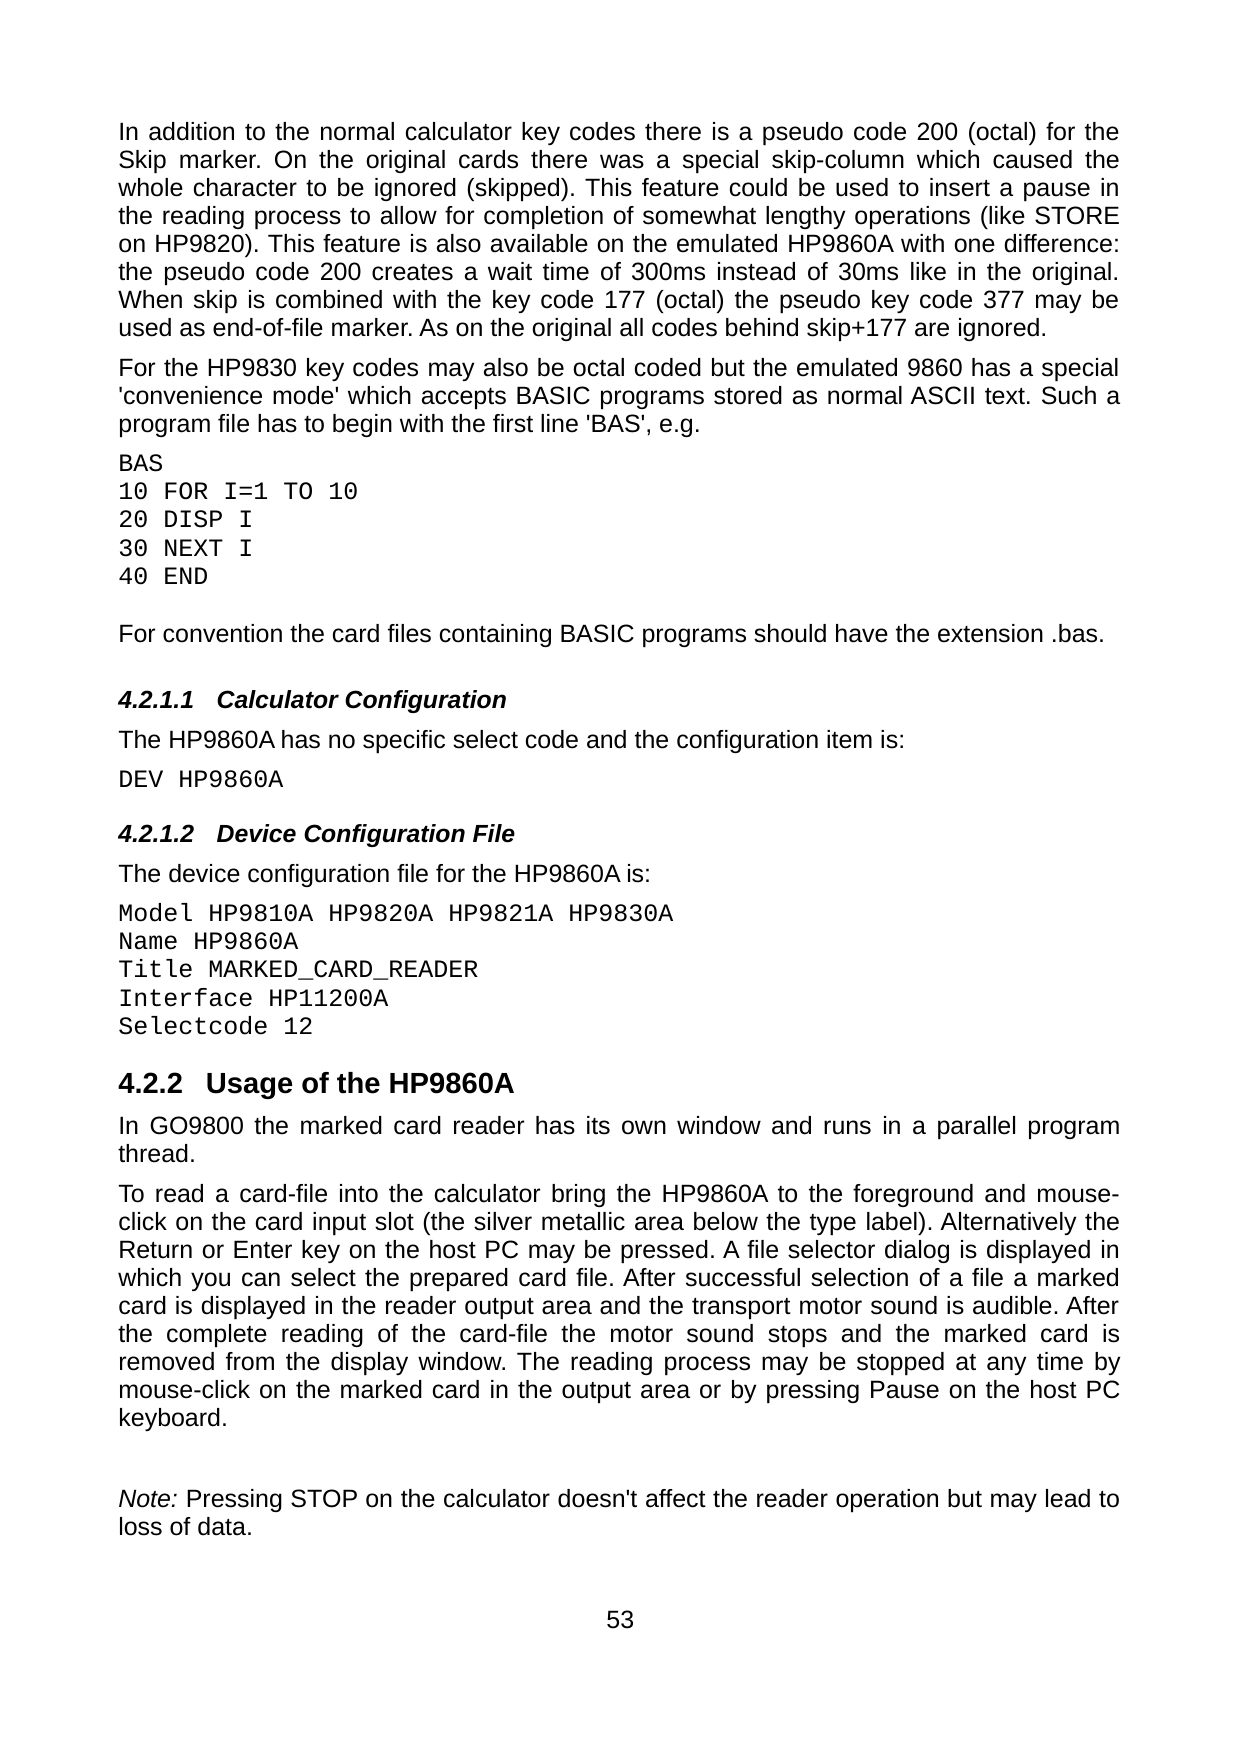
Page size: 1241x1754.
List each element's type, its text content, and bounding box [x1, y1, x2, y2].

text Interface HP11200A [118, 985, 1122, 1013]
text In addition to the normal calculator key codes there is a pseudo code 200 (octal) for the Skip marker. On the original cards there was a special skip-column which caused the whole character to be ignored (skipped). This feature could be used to insert a pause in the reading process to allow for completion of somewhat lengthy operations (like STORE on HP9820). This feature is also available on the emulated HP9860A with one difference: the pseudo code 200 creates a wait time of 300ms instead of 30ms like in the original. When skip is combined with the key code 177 (octal) the pseudo key code 377 may be used as end-of-file marker. As on the original all codes behind skip+177 are ignored. [118, 118, 1122, 341]
text 10 FOR I=1 TO 10 [118, 478, 1122, 507]
text DEV HP9860A [118, 766, 1122, 794]
text 30 NEXT I [118, 535, 1122, 563]
text The device configuration file for the HP9860A is: [118, 860, 1122, 888]
text 20 DISP I [118, 507, 1122, 535]
text 40 END [118, 563, 1122, 592]
text Model HP9810A HP9820A HP9821A HP9830A [118, 900, 1122, 928]
subtitle Calculator Configuration [118, 686, 1122, 713]
text Title MARKED_CARD_READER [118, 957, 1122, 985]
text Selectcode 12 [118, 1013, 1122, 1042]
text In GO9800 the marked card reader has its own window and runs in a parallel program thread. [118, 1112, 1122, 1168]
text For convention the card files containing BASIC programs should have the extension .bas. [118, 620, 1122, 648]
text The HP9860A has no specific select code and the configuration item is: [118, 726, 1122, 754]
text For the HP9830 key codes may also be octal coded but the emulated 9860 has a special 'convenience mode' which accepts BASIC programs stored as normal ASCII text. Such a program file has to begin with the first line 'BAS', e.g. [118, 354, 1122, 438]
text To read a card-file into the calculator bring the HP9860A to the foreground and mouse-click on the card input slot (the silver metallic area below the type label). Alternatively the Return or Enter key on the host PC may be pressed. A file selector dialog is displayed in which you can select the prepared card file. After successful selection of a file a marked card is displayed in the reader output area and the transport motor sound is audible. After the complete reading of the card-file the motor sound stops and the marked card is removed from the display window. The reading process may be stopped at any time by mouse-click on the marked card in the output area or by pressing Pause on the host PC keyboard. [118, 1180, 1122, 1432]
subtitle Usage of the HP9860A [118, 1067, 1122, 1099]
text Name HP9860A [118, 928, 1122, 957]
subtitle Device Configuration File [118, 819, 1122, 847]
text Note: Pressing STOP on the calculator doesn't affect the reader operation but may lead to loss of data. [118, 1484, 1122, 1540]
text BAS [118, 450, 1122, 478]
